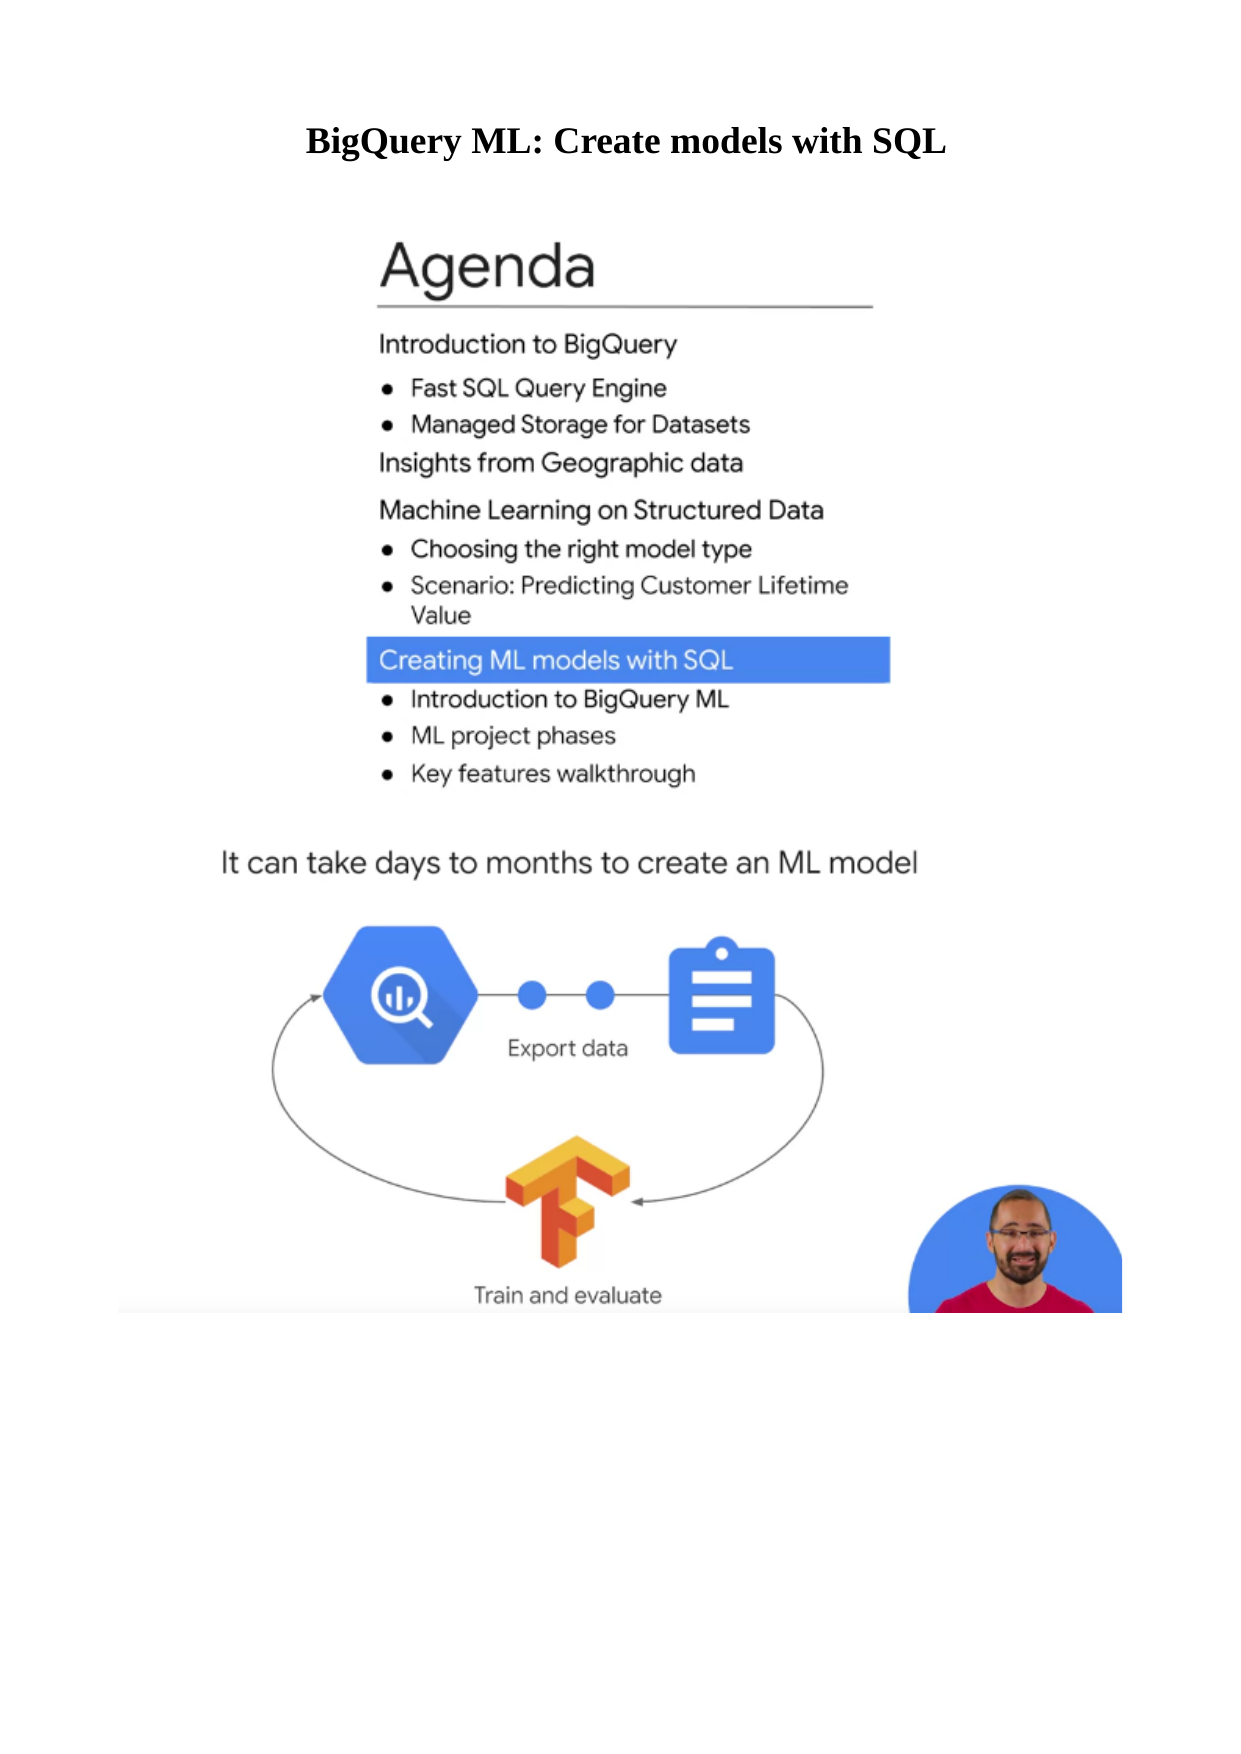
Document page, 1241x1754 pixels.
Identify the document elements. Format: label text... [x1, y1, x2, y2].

picture [118, 202, 1123, 1313]
subtitle BigQuery ML: Create models with SQL [118, 118, 1122, 161]
